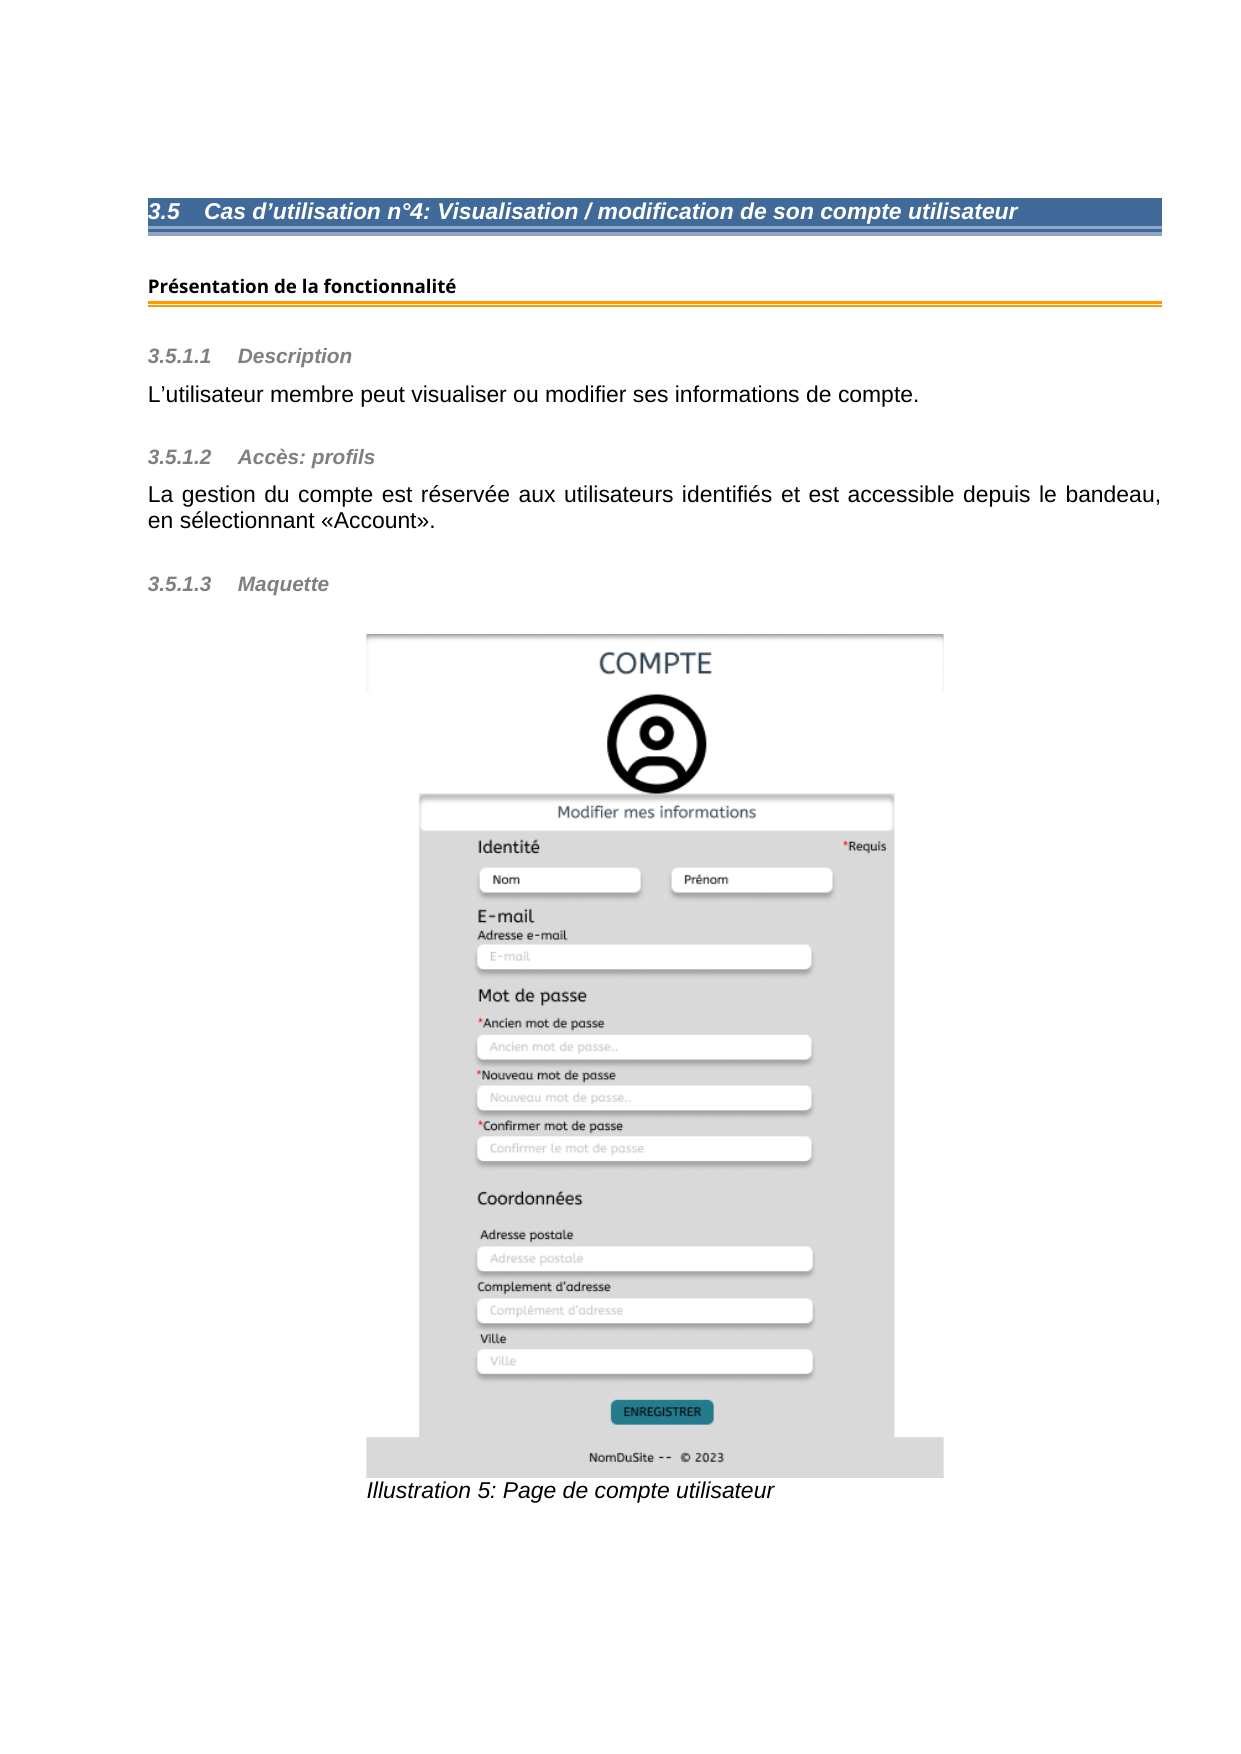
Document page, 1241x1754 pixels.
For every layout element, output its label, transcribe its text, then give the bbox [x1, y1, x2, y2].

text Illustration 5: Page de compte utilisateur [366, 1478, 944, 1503]
text La gestion du compte est réservée aux utilisateurs identifiés et est accessible depuis le bandeau, en sélectionnant «Account». [148, 481, 1162, 534]
picture [366, 634, 944, 1478]
subtitle Description [148, 344, 1162, 368]
subtitle Cas d’utilisation n°4: Visualisation / modification de son compte utilisateur [148, 198, 1162, 226]
subtitle Maquette [148, 571, 1162, 595]
text L’utilisateur membre peut visualiser ou modifier ses informations de compte. [148, 381, 1162, 407]
subtitle Accès: profils [148, 445, 1162, 469]
subtitle Présentation de la fonctionnalité [148, 273, 1162, 301]
